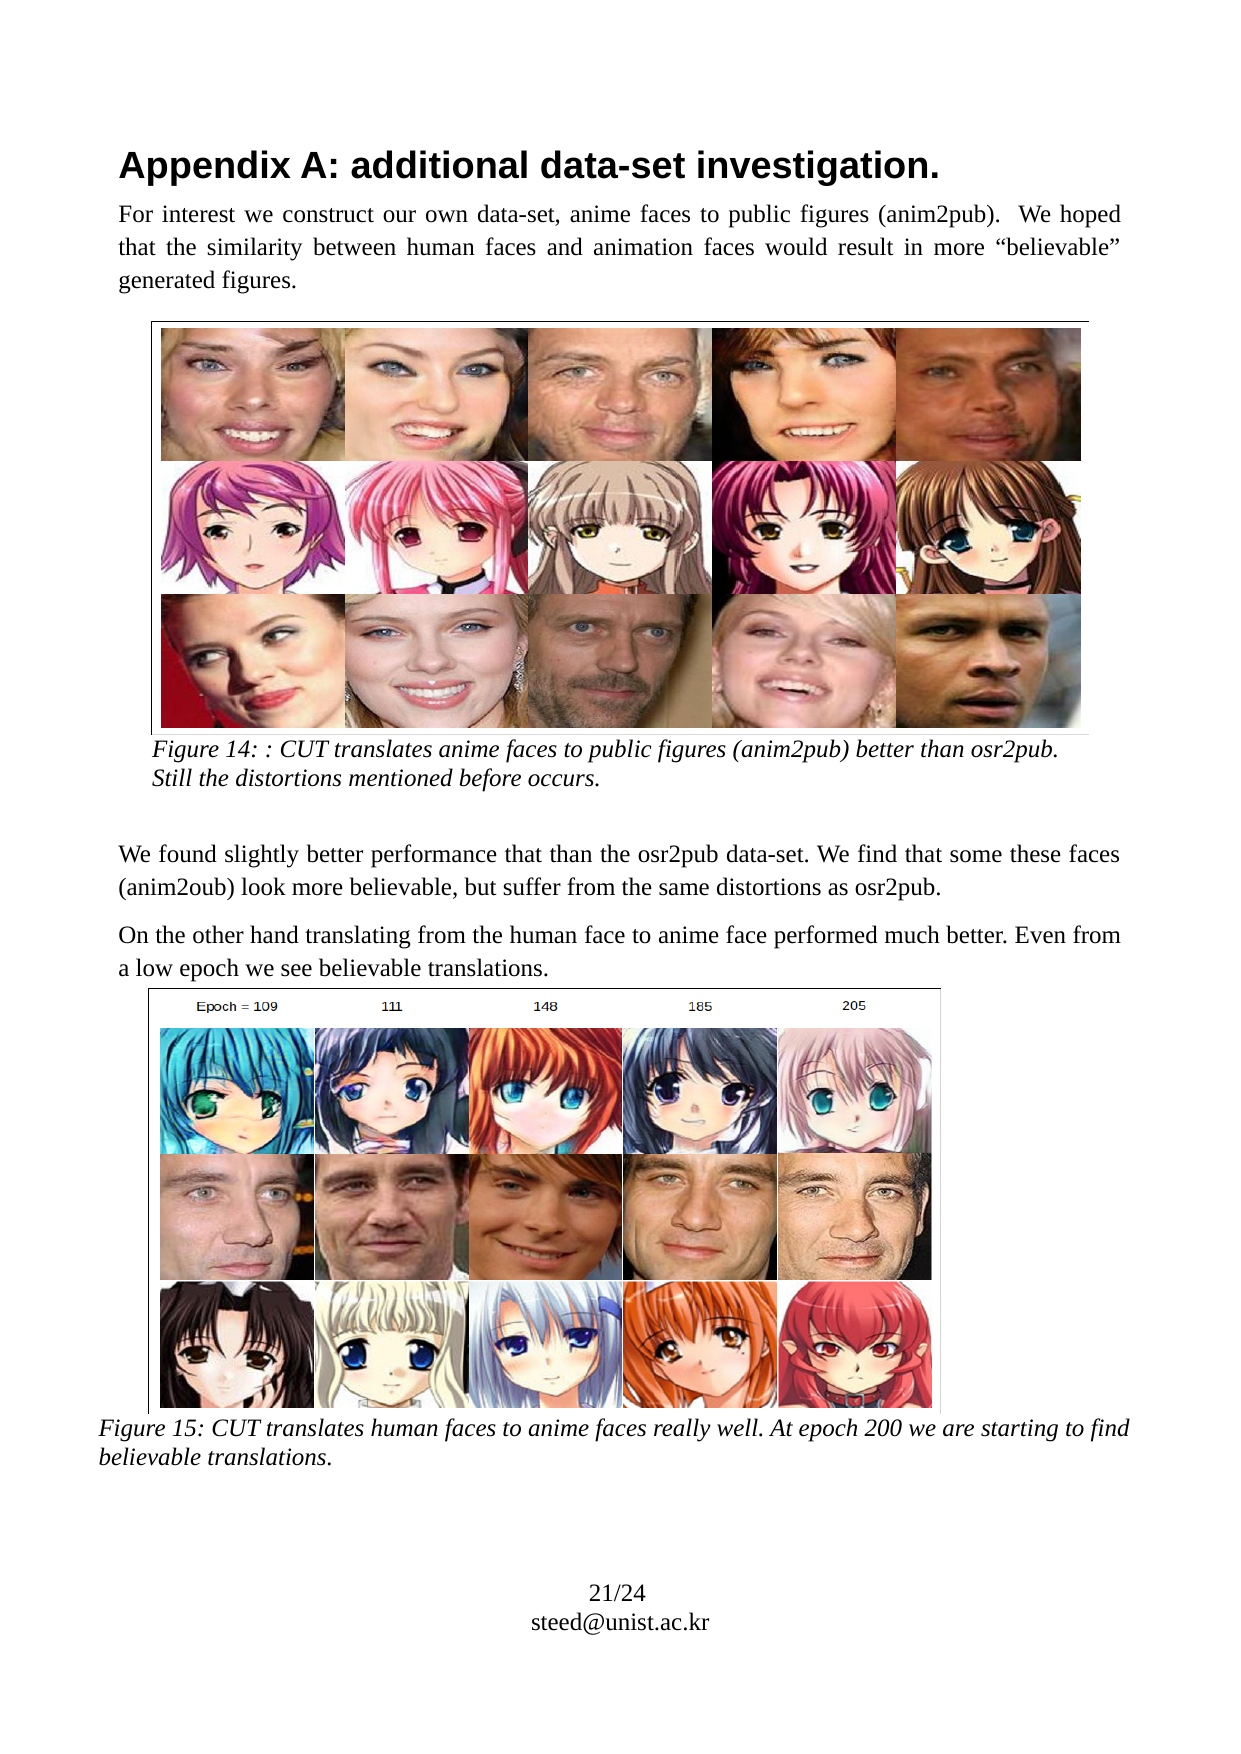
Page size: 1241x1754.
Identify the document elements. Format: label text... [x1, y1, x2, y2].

picture [148, 988, 941, 1414]
text Figure 15: CUT translates human faces to anime faces really well. At epoch 200 we are starting to find believable translations. [98, 1001, 1134, 1471]
text On the other hand translating from the human face to anime face performed much better. Even from a low epoch we see believable translations. [118, 920, 1122, 982]
text Figure 14: : CUT translates anime faces to public figures (anim2pub) better than osr2pub. Still the distortions mentioned before occurs. [152, 735, 1088, 792]
text For interest we construct our own data-set, anime faces to public figures (anim2pub). We hoped that the similarity between human faces and animation faces would result in more “believable” generated figures. [118, 199, 1122, 294]
picture [151, 321, 1089, 735]
subtitle Appendix A: additional data-set investigation. [118, 143, 1122, 187]
text We found slightly better performance that than the osr2pub data-set. We find that some these faces (anim2oub) look more believable, but suffer from the same distortions as osr2pub. [118, 839, 1122, 901]
